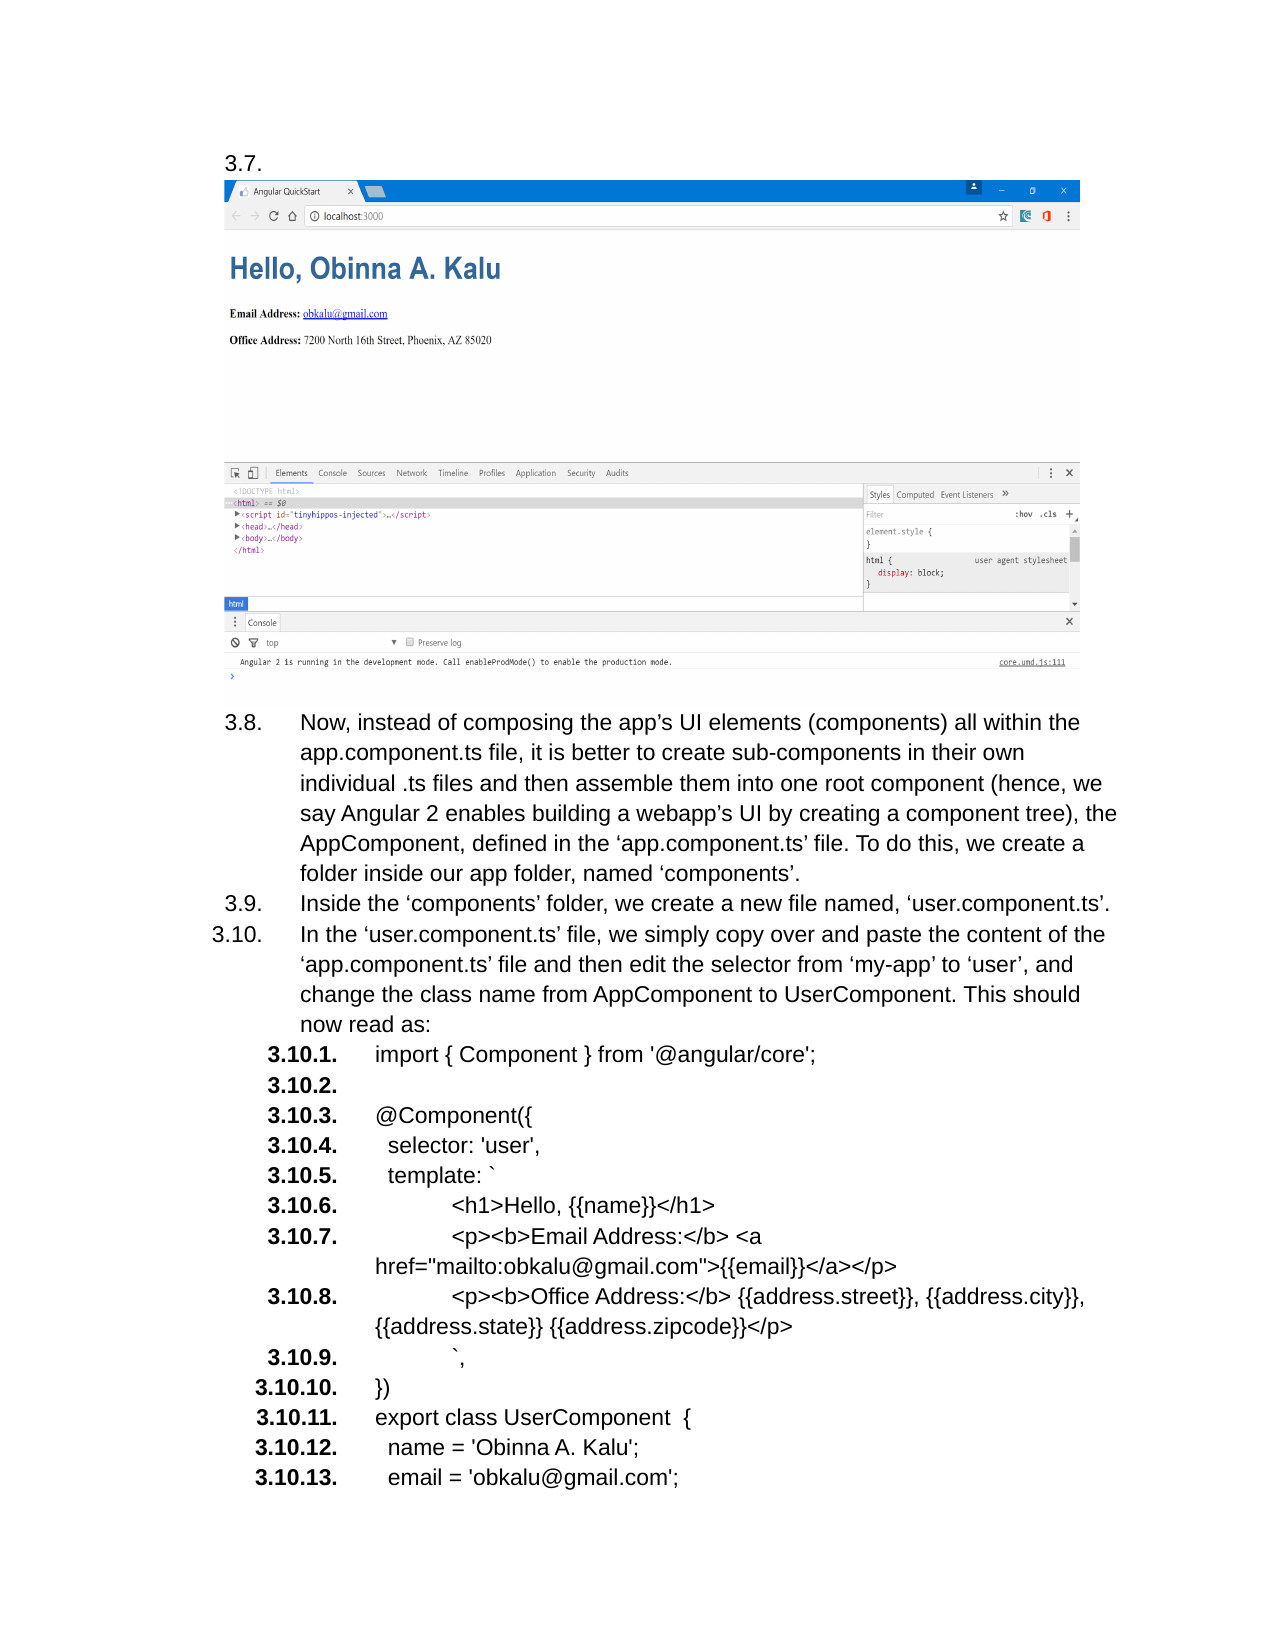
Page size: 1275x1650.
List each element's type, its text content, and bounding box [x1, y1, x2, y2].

list Now, instead of composing the app’s UI elements (components) all within the app.component.ts file, it is better to create sub-components in their own individual .ts files and then assemble them into one root component (hence, we say Angular 2 enables building a webapp’s UI by creating a component tree), the AppComponent, defined in the ‘app.component.ts’ file. To do this, we create a folder inside our app folder, named ‘components’. [262, 709, 1125, 886]
list email = 'obkalu@gmail.com'; [337, 1464, 1125, 1491]
list <p><b>Email Address:</b> <a href="mailto:obkalu@gmail.com">{{email}}</a></p> [337, 1223, 1125, 1279]
list selector: 'user', [337, 1132, 1125, 1158]
list `, [337, 1343, 1125, 1370]
list export class UserComponent { [337, 1404, 1125, 1430]
picture [224, 180, 1080, 706]
list import { Component } from '@angular/core'; [337, 1041, 1125, 1068]
list @Component({ [337, 1102, 1125, 1128]
list <h1>Hello, {{name}}</h1> [337, 1192, 1125, 1219]
list template: ` [337, 1162, 1125, 1188]
list <p><b>Office Address:</b> {{address.street}}, {{address.city}}, {{address.state}} {{address.zipcode}}</p> [337, 1283, 1125, 1339]
list }) [337, 1374, 1125, 1400]
list name = 'Obinna A. Kalu'; [337, 1434, 1125, 1460]
list In the ‘user.component.ts’ file, we simply copy over and paste the content of the ‘app.component.ts’ file and then edit the selector from ‘my-app’ to ‘user’, and change the class name from AppComponent to UserComponent. This should now read as: [262, 921, 1125, 1037]
list Inside the ‘components’ folder, we create a new file named, ‘user.component.ts’. [262, 890, 1125, 917]
